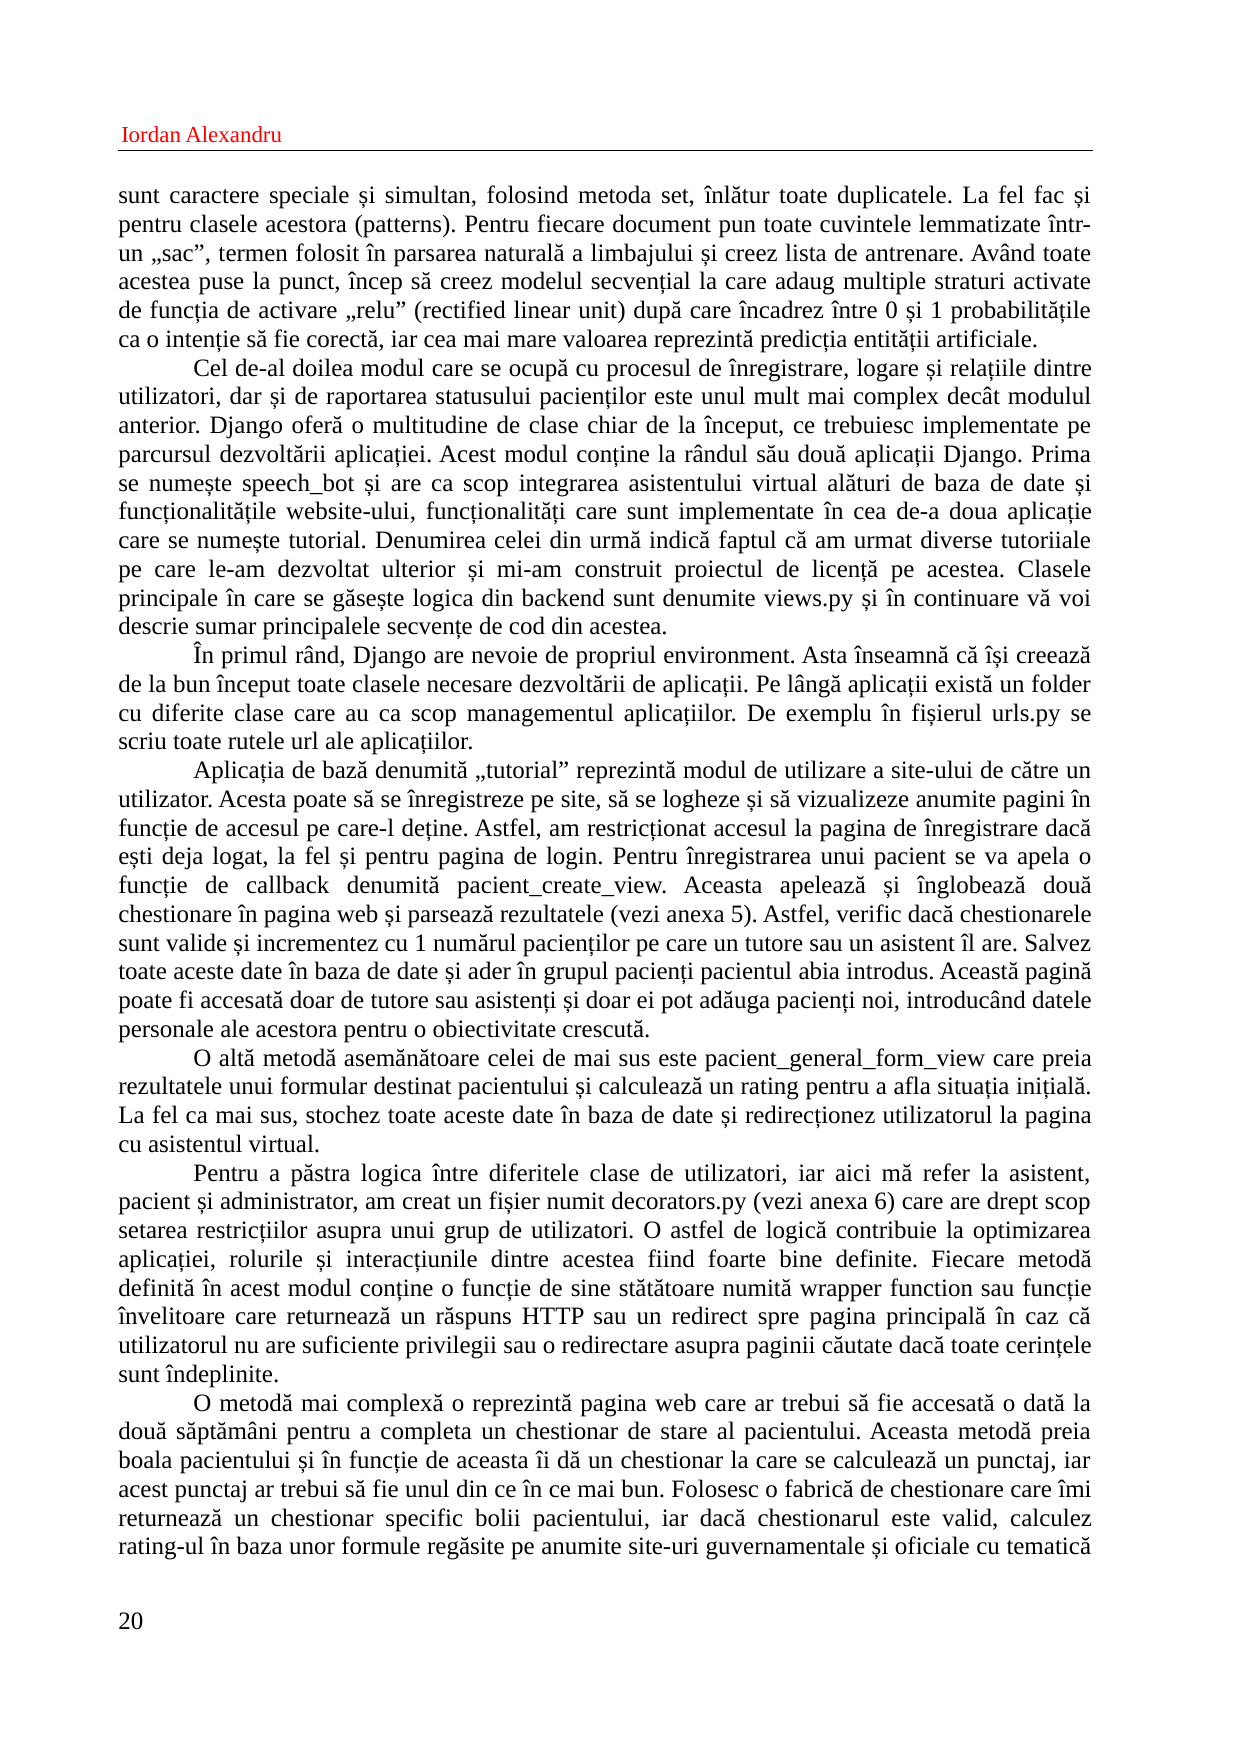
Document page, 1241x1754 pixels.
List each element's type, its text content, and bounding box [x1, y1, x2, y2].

text Pentru a păstra logica între diferitele clase de utilizatori, iar aici mă refer la asistent, pacient și administrator, am creat un fișier numit decorators.py (vezi anexa 6) care are drept scop setarea restricțiilor asupra unui grup de utilizatori. O astfel de logică contribuie la optimizarea aplicației, rolurile și interacțiunile dintre acestea fiind foarte bine definite. Fiecare metodă definită în acest modul conține o funcție de sine stătătoare numită wrapper function sau funcție învelitoare care returnează un răspuns HTTP sau un redirect spre pagina principală în caz că utilizatorul nu are suficiente privilegii sau o redirectare asupra paginii căutate dacă toate cerințele sunt îndeplinite. [118, 1158, 1093, 1388]
text Cel de-al doilea modul care se ocupă cu procesul de înregistrare, logare și relațiile dintre utilizatori, dar și de raportarea statusului pacienților este unul mult mai complex decât modulul anterior. Django oferă o multitudine de clase chiar de la început, ce trebuiesc implementate pe parcursul dezvoltării aplicației. Acest modul conține la rândul său două aplicații Django. Prima se numește speech_bot și are ca scop integrarea asistentului virtual alături de baza de date și funcționalitățile website-ului, funcționalități care sunt implementate în cea de-a doua aplicație care se numește tutorial. Denumirea celei din urmă indică faptul că am urmat diverse tutoriiale pe care le-am dezvoltat ulterior și mi-am construit proiectul de licență pe acestea. Clasele principale în care se găsește logica din backend sunt denumite views.py și în continuare vă voi descrie sumar principalele secvențe de cod din acestea. [118, 353, 1093, 640]
text În primul rând, Django are nevoie de propriul environment. Asta înseamnă că își creează de la bun început toate clasele necesare dezvoltării de aplicații. Pe lângă aplicații există un folder cu diferite clase care au ca scop managementul aplicațiilor. De exemplu în fișierul urls.py se scriu toate rutele url ale aplicațiilor. [118, 640, 1093, 755]
text O altă metodă asemănătoare celei de mai sus este pacient_general_form_view care preia rezultatele unui formular destinat pacientului și calculează un rating pentru a afla situația inițială. La fel ca mai sus, stochez toate aceste date în baza de date și redirecționez utilizatorul la pagina cu asistentul virtual. [118, 1043, 1093, 1158]
text sunt caractere speciale și simultan, folosind metoda set, înlătur toate duplicatele. La fel fac și pentru clasele acestora (patterns). Pentru fiecare document pun toate cuvintele lemmatizate într-un „sac”, termen folosit în parsarea naturală a limbajului și creez lista de antrenare. Având toate acestea puse la punct, încep să creez modelul secvențial la care adaug multiple straturi activate de funcția de activare „relu” (rectified linear unit) după care încadrez între 0 și 1 probabilitățile ca o intenție să fie corectă, iar cea mai mare valoarea reprezintă predicția entității artificiale. [118, 180, 1093, 353]
text O metodă mai complexă o reprezintă pagina web care ar trebui să fie accesată o dată la două săptămâni pentru a completa un chestionar de stare al pacientului. Aceasta metodă preia boala pacientului și în funcție de aceasta îi dă un chestionar la care se calculează un punctaj, iar acest punctaj ar trebui să fie unul din ce în ce mai bun. Folosesc o fabrică de chestionare care îmi returnează un chestionar specific bolii pacientului, iar dacă chestionarul este valid, calculez rating-ul în baza unor formule regăsite pe anumite site-uri guvernamentale și oficiale cu tematică [118, 1388, 1093, 1560]
text Aplicația de bază denumită „tutorial” reprezintă modul de utilizare a site-ului de către un utilizator. Acesta poate să se înregistreze pe site, să se logheze și să vizualizeze anumite pagini în funcție de accesul pe care-l deține. Astfel, am restricționat accesul la pagina de înregistrare dacă ești deja logat, la fel și pentru pagina de login. Pentru înregistrarea unui pacient se va apela o funcție de callback denumită pacient_create_view. Aceasta apelează și înglobează două chestionare în pagina web și parsează rezultatele (vezi anexa 5). Astfel, verific dacă chestionarele sunt valide și incrementez cu 1 numărul pacienților pe care un tutore sau un asistent îl are. Salvez toate aceste date în baza de date și ader în grupul pacienți pacientul abia introdus. Această pagină poate fi accesată doar de tutore sau asistenți și doar ei pot adăuga pacienți noi, introducând datele personale ale acestora pentru o obiectivitate crescută. [118, 755, 1093, 1043]
